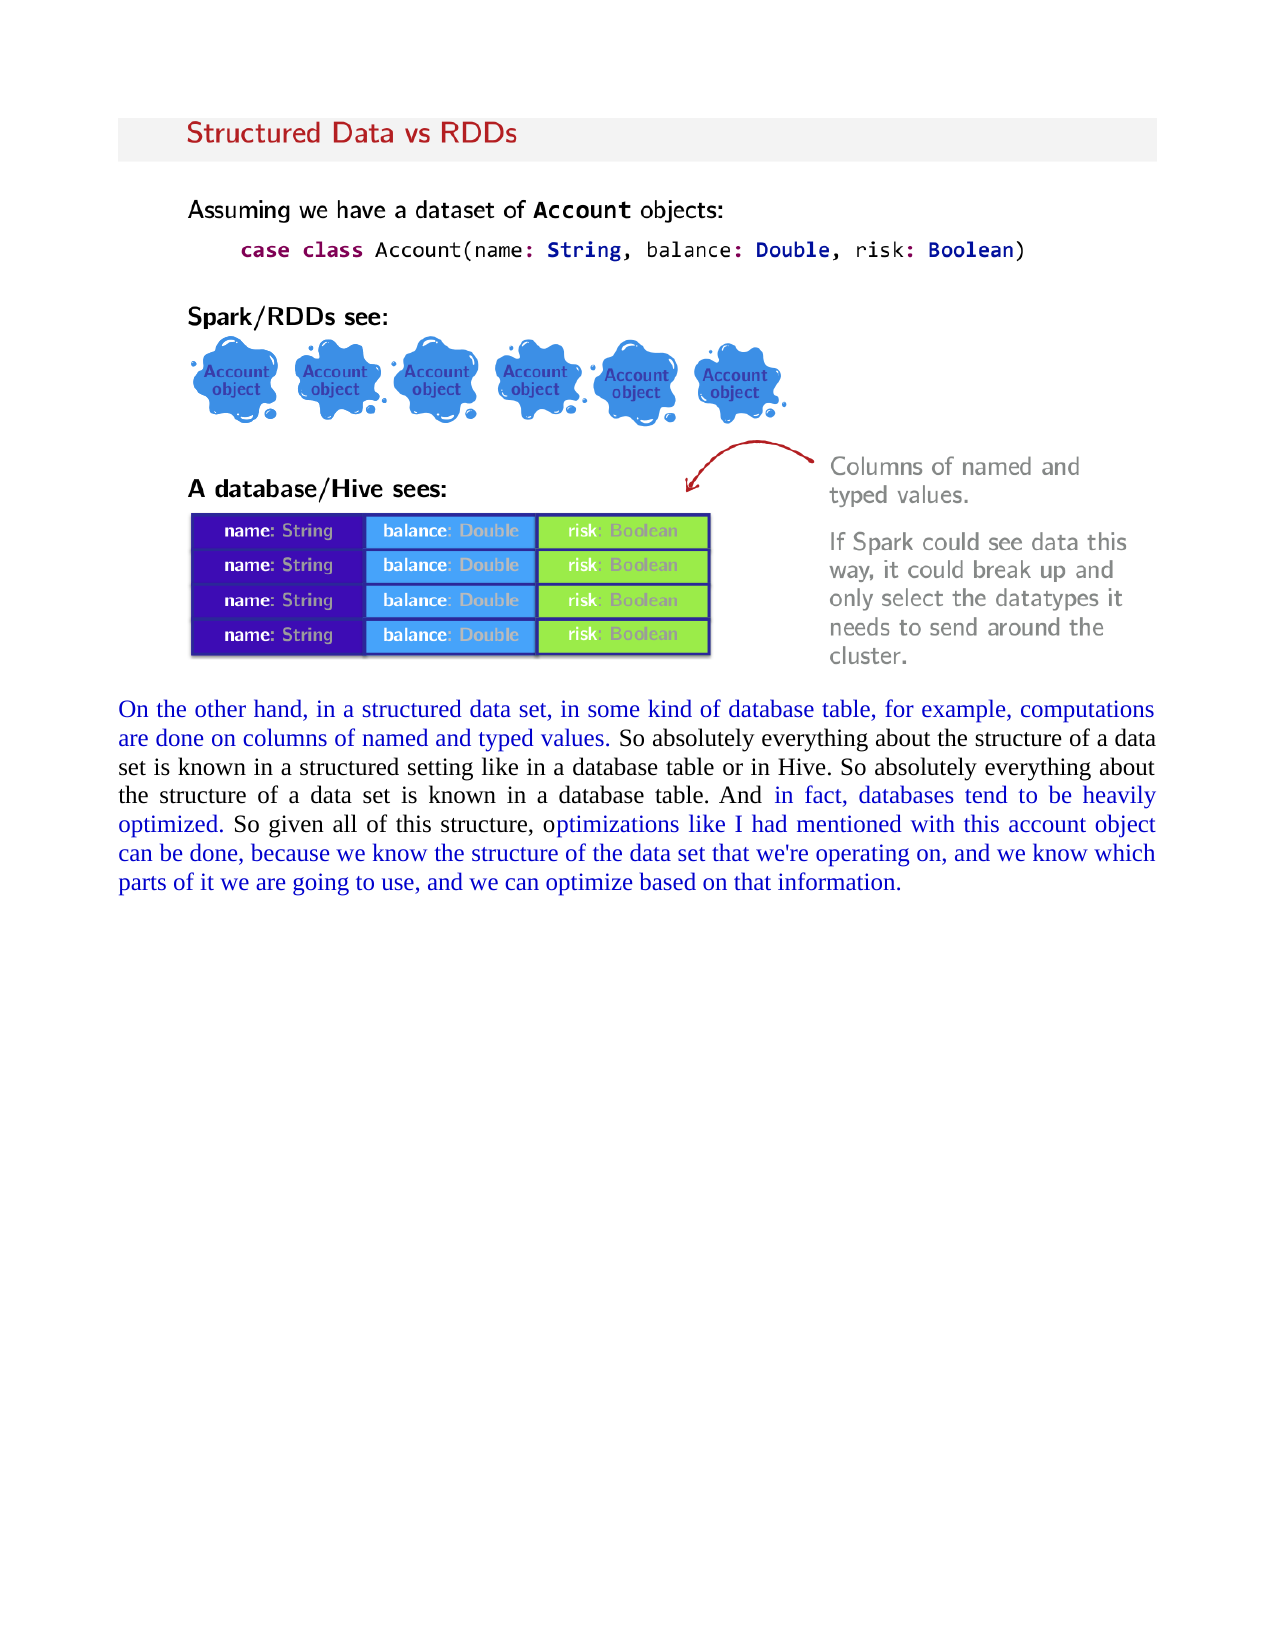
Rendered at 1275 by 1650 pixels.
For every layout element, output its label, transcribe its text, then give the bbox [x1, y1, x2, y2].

picture [118, 118, 1157, 666]
text On the other hand, in a structured data set, in some kind of database table, for example, computations are done on columns of named and typed values. So absolutely everything about the structure of a data set is known in a structured setting like in a database table or in Hive. So absolutely everything about the structure of a data set is known in a database table. And in fact, databases tend to be heavily optimized. So given all of this structure, optimizations like I had mentioned with this account object can be done, because we know the structure of the data set that we're operating on, and we know which parts of it we are going to use, and we can optimize based on that information. [118, 694, 1157, 895]
